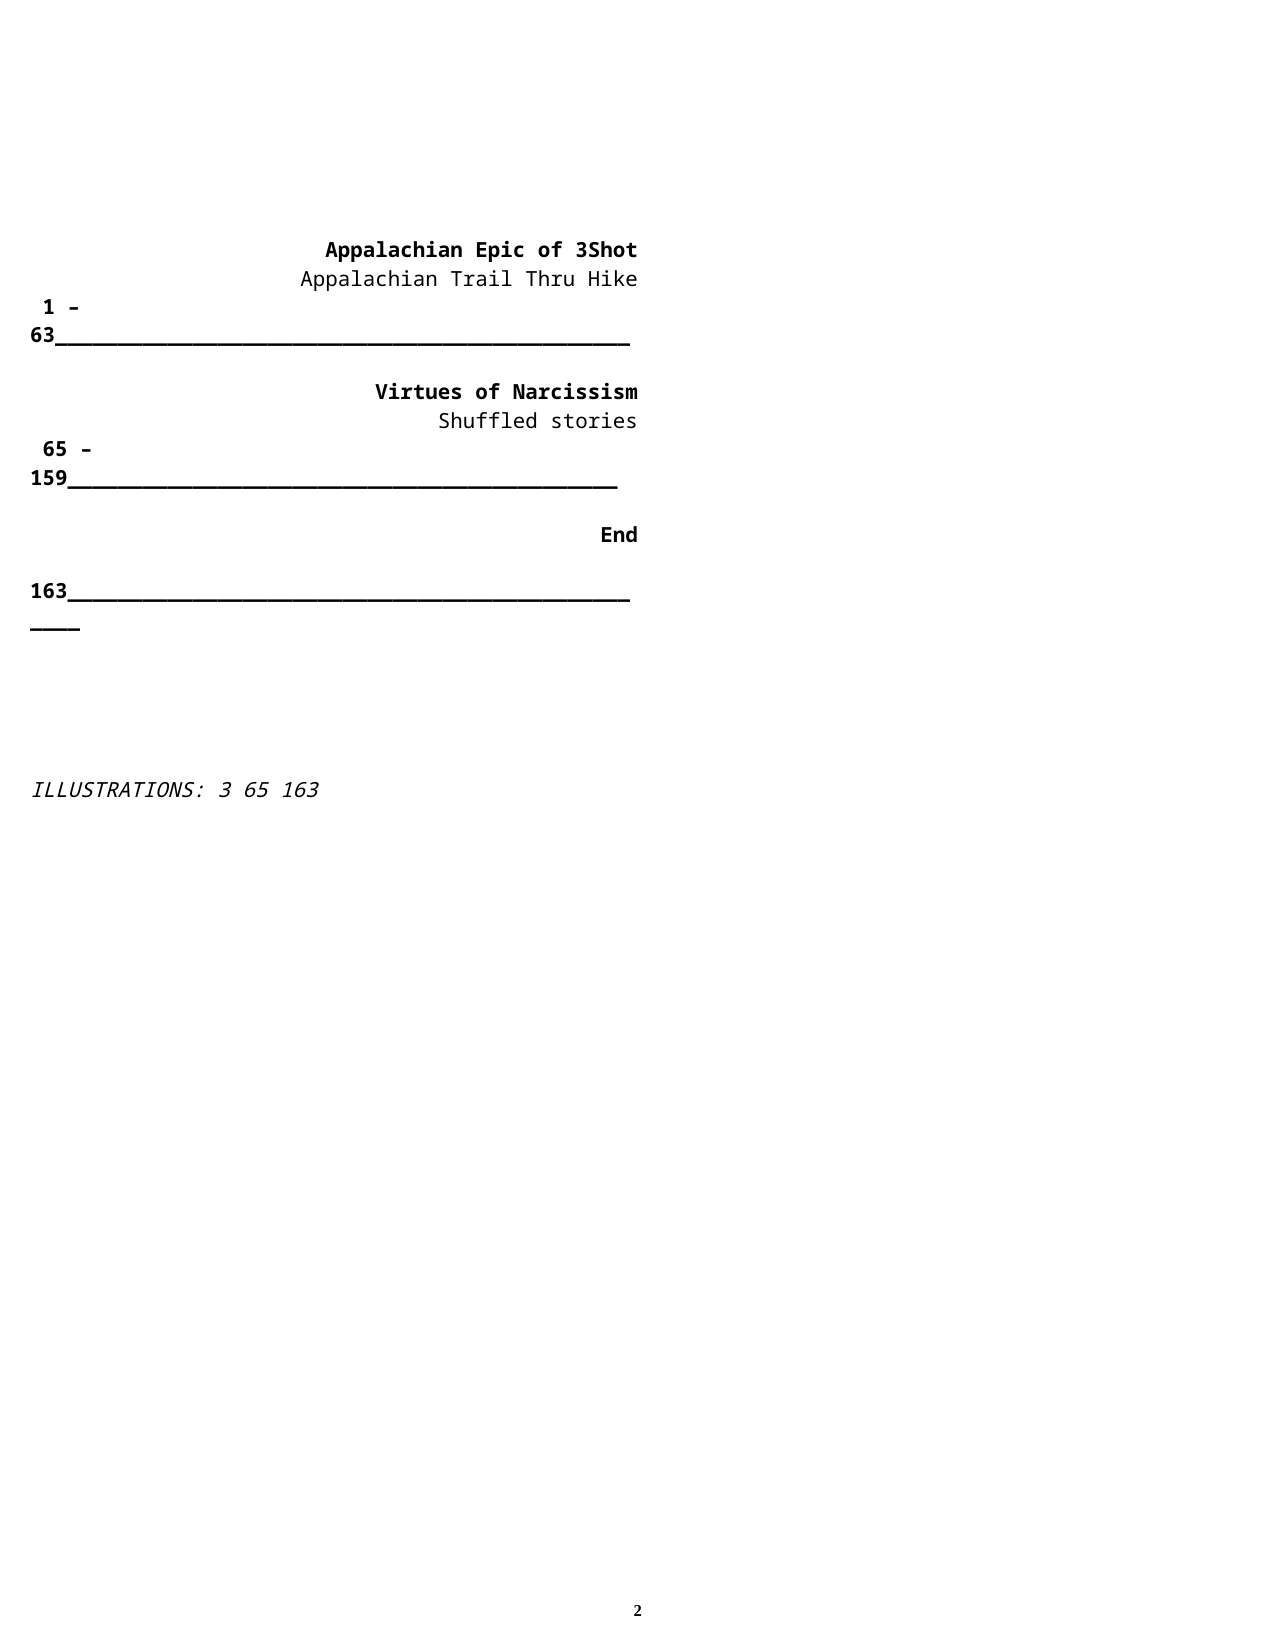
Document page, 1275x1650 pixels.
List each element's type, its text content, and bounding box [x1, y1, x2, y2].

text 163_________________________________________________ [30, 548, 637, 633]
text 65 – 159____________________________________________ [30, 434, 637, 491]
text Virtues of Narcissism [30, 377, 637, 406]
text Shuffled stories [30, 406, 637, 434]
text 1 – 63______________________________________________ [30, 292, 637, 349]
text Appalachian Trail Thru Hike [30, 264, 637, 292]
text ILLUSTRATIONS: 3 65 163 [30, 776, 637, 804]
text End [30, 520, 637, 548]
text Appalachian Epic of 3Shot [30, 235, 637, 264]
